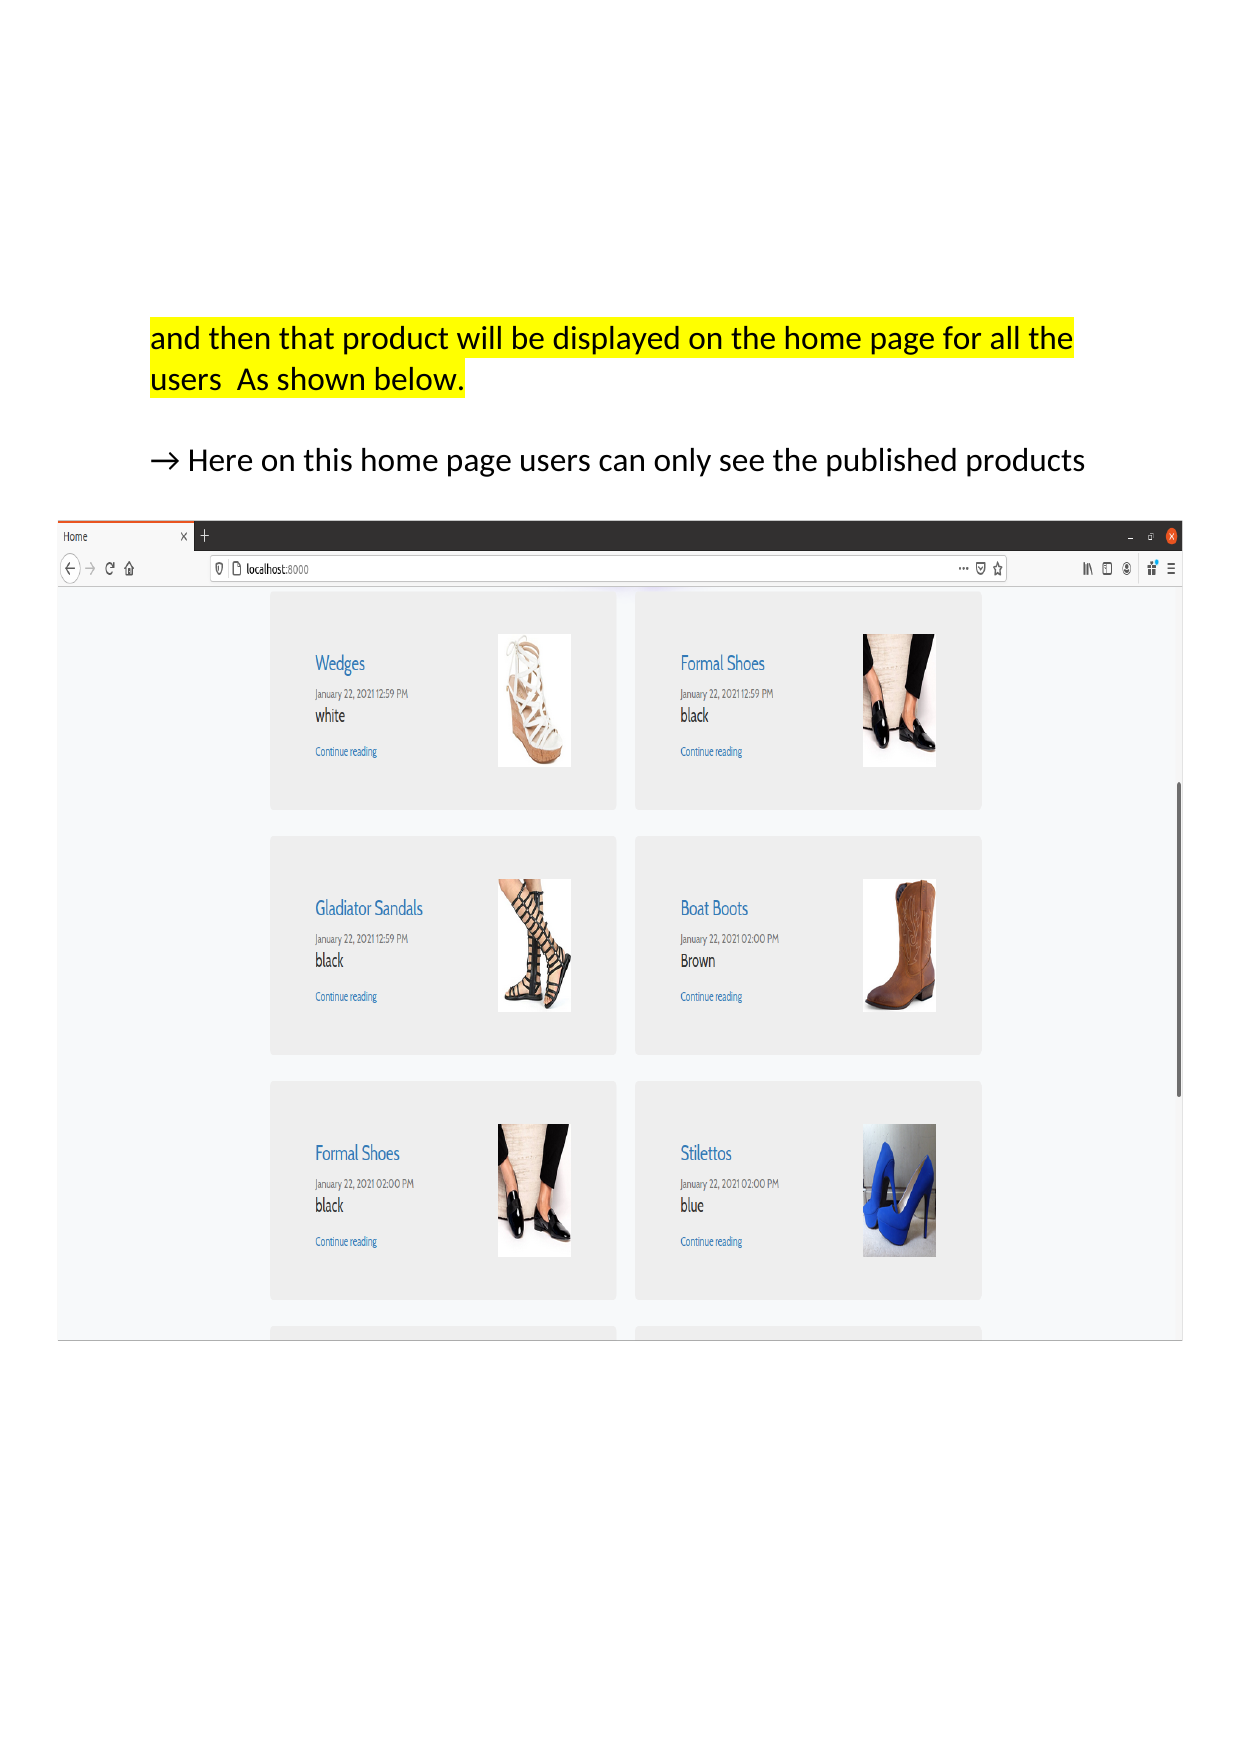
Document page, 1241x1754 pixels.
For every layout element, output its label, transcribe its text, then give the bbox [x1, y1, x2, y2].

list → Here on this home page users can only see the published products [150, 439, 1090, 480]
picture [57, 520, 1183, 1341]
list and then that product will be displayed on the home page for all the users As shown below. [150, 317, 1090, 398]
